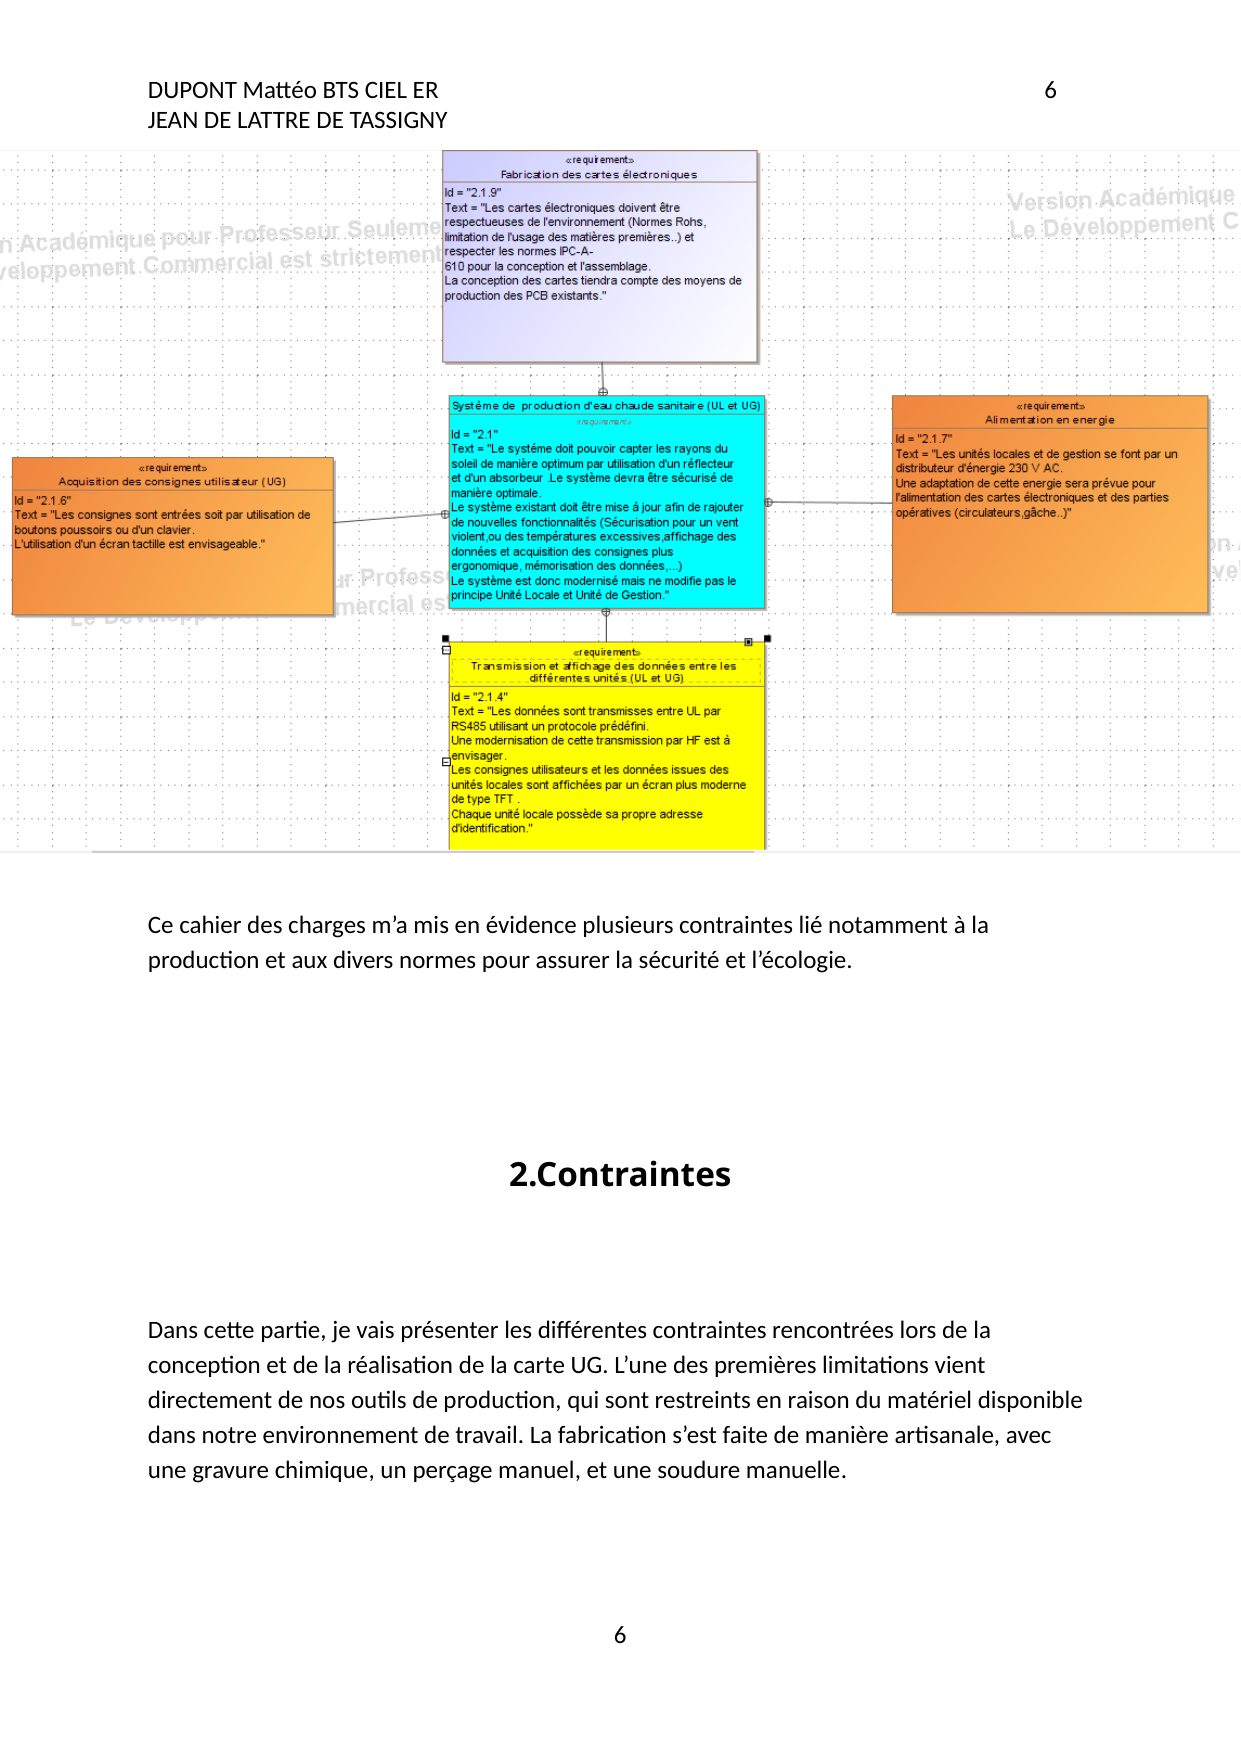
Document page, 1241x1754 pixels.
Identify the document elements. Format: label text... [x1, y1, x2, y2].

picture [0, 150, 1241, 853]
subtitle 2.Contraintes [148, 1151, 1093, 1196]
text Ce cahier des charges m’a mis en évidence plusieurs contraintes lié notamment à la production et aux divers normes pour assurer la sécurité et l’écologie. [148, 909, 1093, 974]
text Dans cette partie, je vais présenter les différentes contraintes rencontrées lors de la conception et de la réalisation de la carte UG. L’une des premières limitations vient directement de nos outils de production, qui sont restreints en raison du matériel disponible dans notre environnement de travail. La fabrication s’est faite de manière artisanale, avec une gravure chimique, un perçage manuel, et une soudure manuelle. [148, 1314, 1093, 1485]
